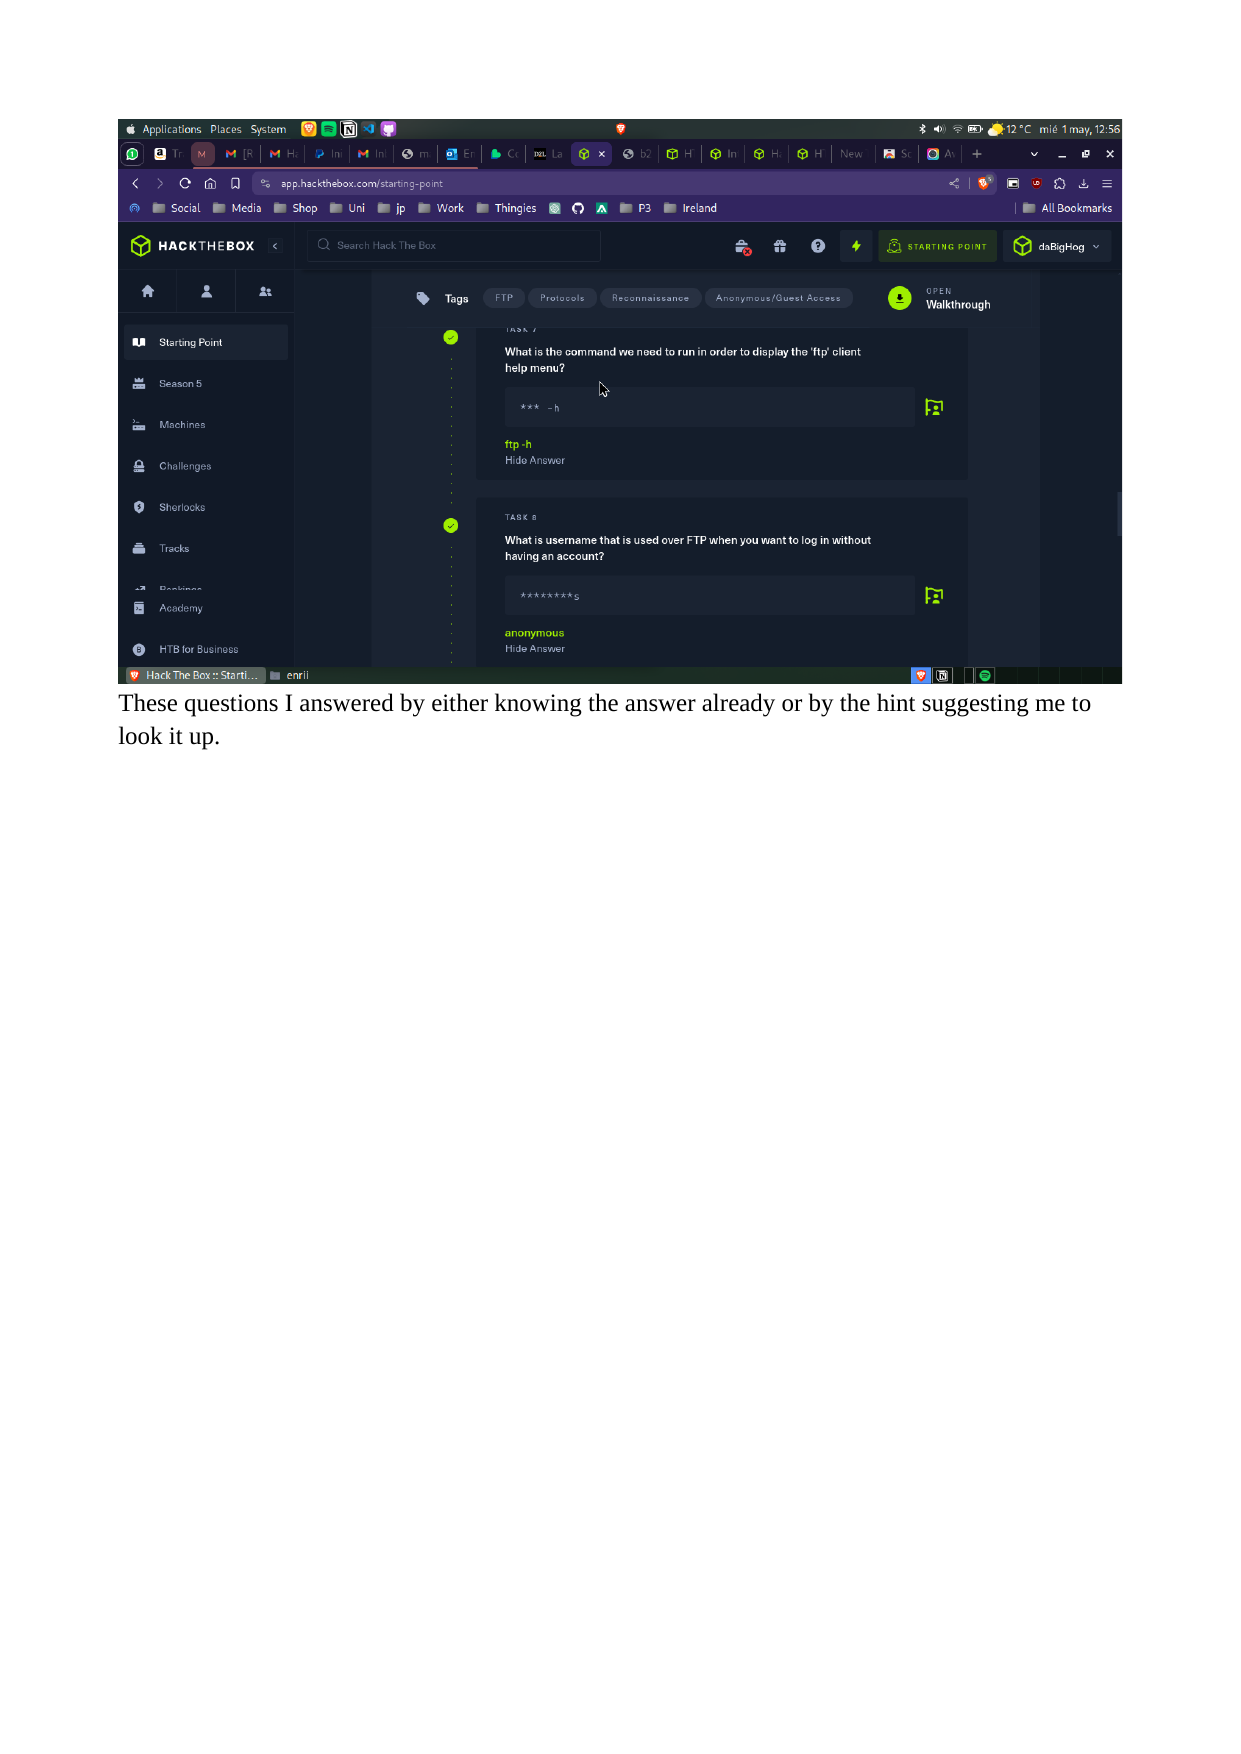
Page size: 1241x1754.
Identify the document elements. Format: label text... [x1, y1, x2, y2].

picture [118, 119, 1123, 684]
text These questions I answered by either knowing the answer already or by the hint suggesting me to look it up. [118, 684, 1122, 750]
